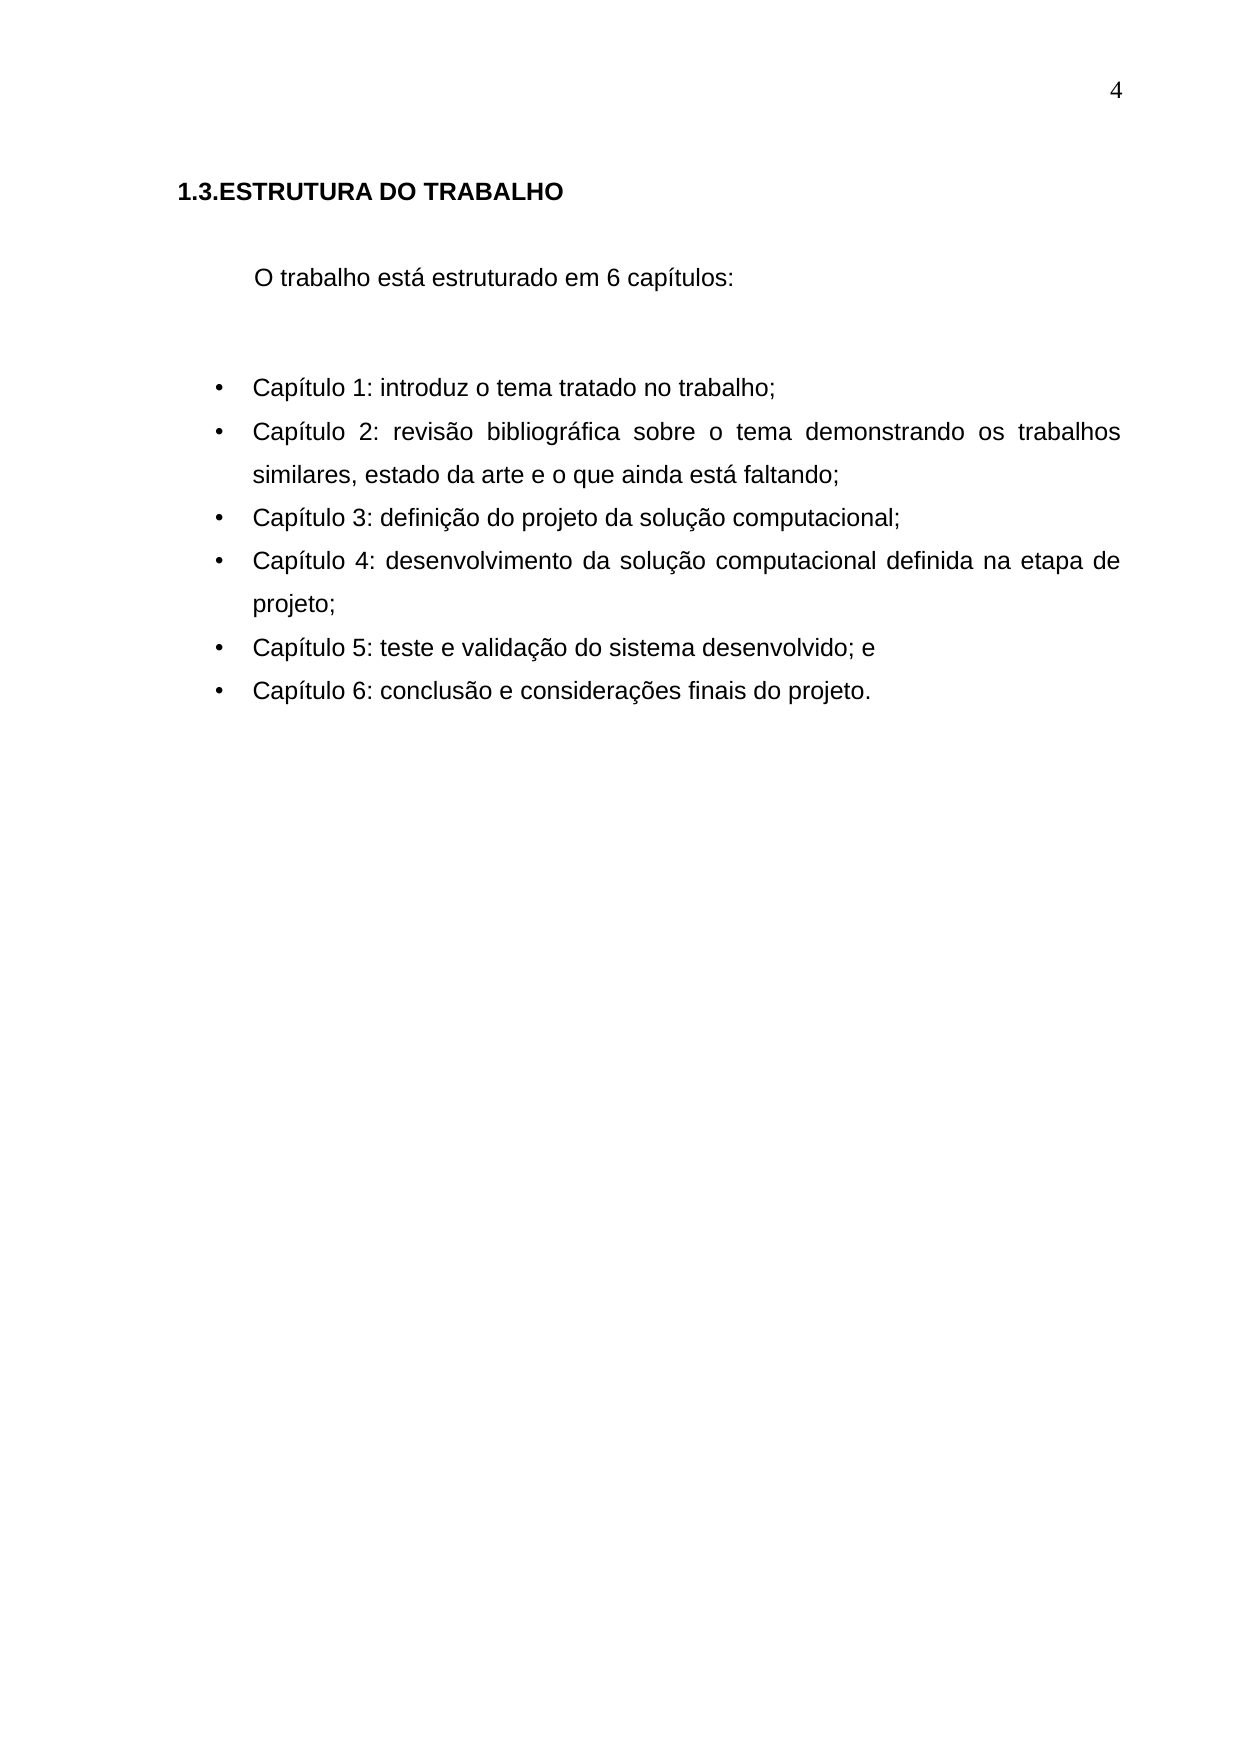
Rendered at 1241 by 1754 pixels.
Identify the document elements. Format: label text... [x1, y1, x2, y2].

list Capítulo 6: conclusão e considerações finais do projeto. [215, 676, 1122, 704]
text O trabalho está estruturado em 6 capítulos: [177, 263, 1122, 292]
list Capítulo 3: definição do projeto da solução computacional; [215, 503, 1122, 532]
list Capítulo 2: revisão bibliográfica sobre o tema demonstrando os trabalhos similares, estado da arte e o que ainda está faltando; [215, 417, 1122, 488]
list Capítulo 5: teste e validação do sistema desenvolvido; e [215, 632, 1122, 661]
list ESTRUTURA DO TRABALHO [177, 177, 1122, 206]
list Capítulo 1: introduz o tema tratado no trabalho; [215, 373, 1122, 402]
list Capítulo 4: desenvolvimento da solução computacional definida na etapa de projeto; [215, 546, 1122, 618]
